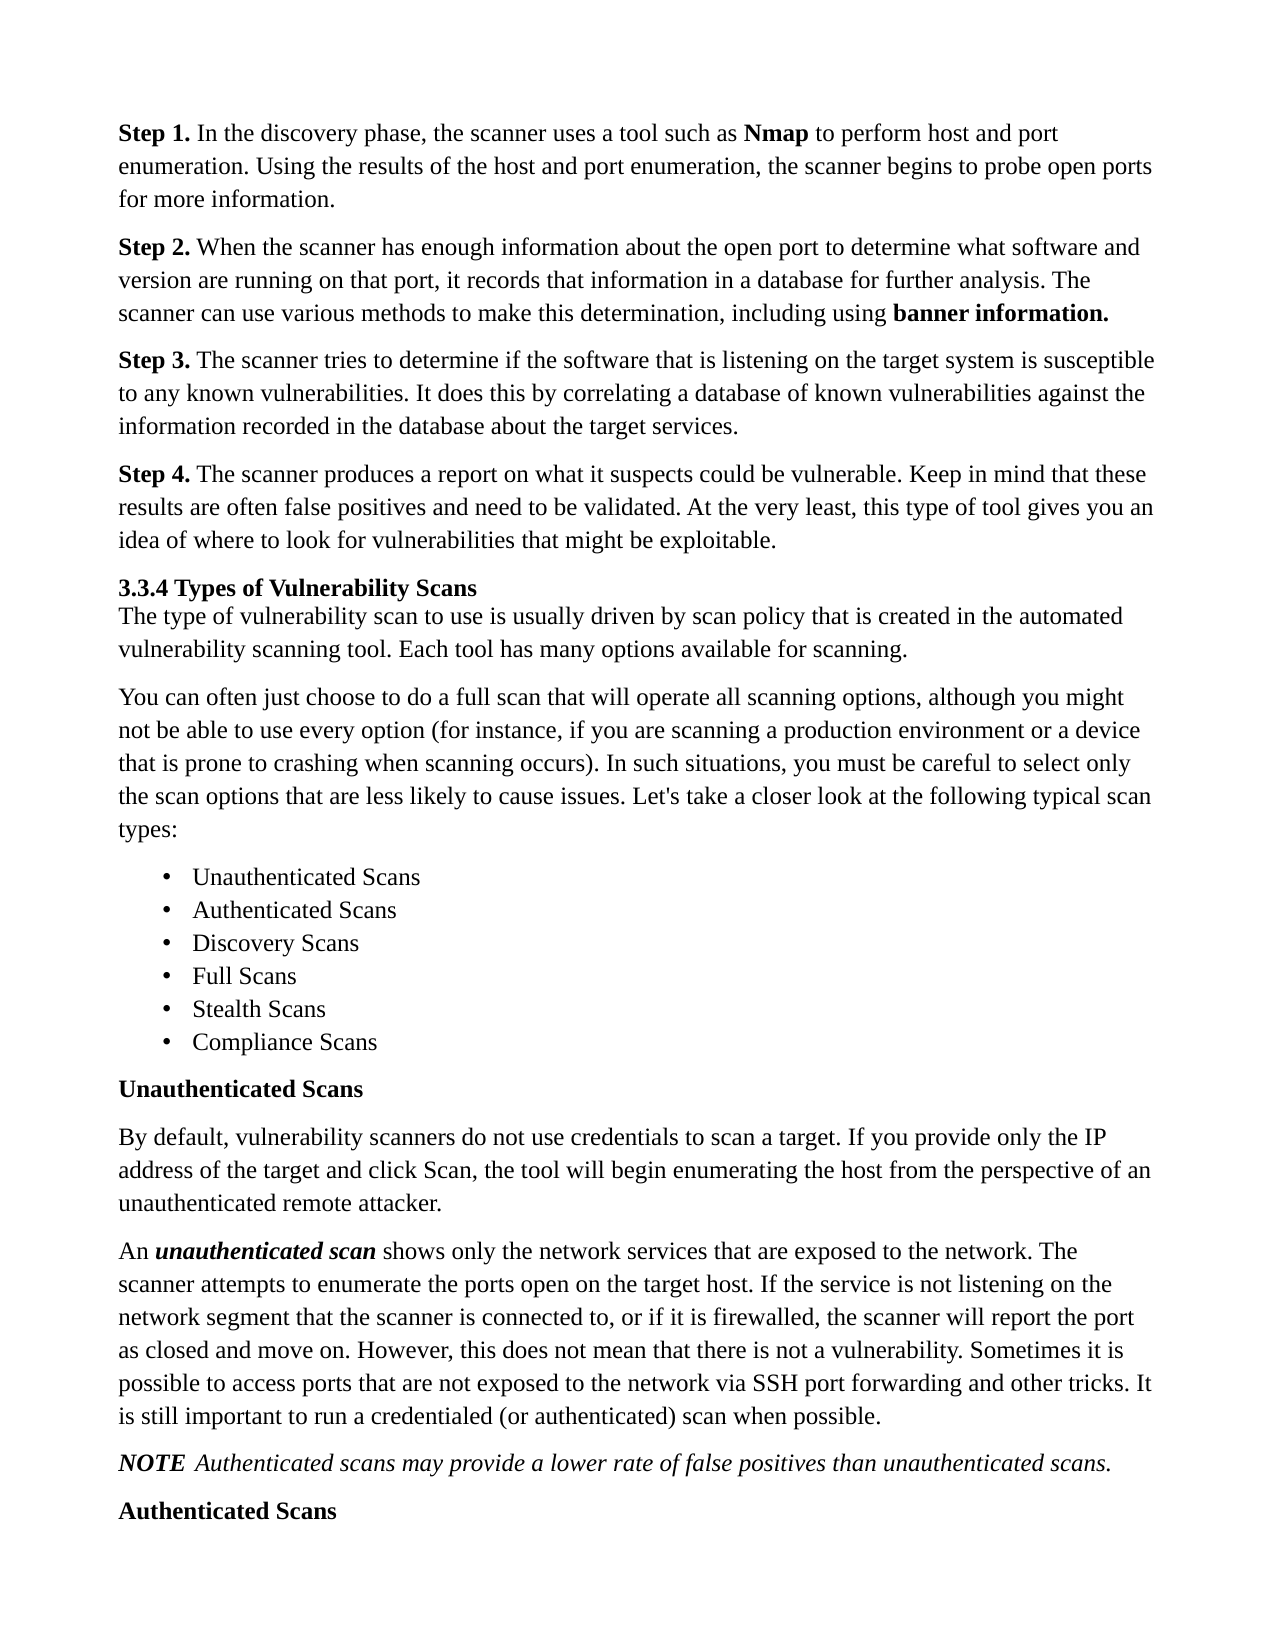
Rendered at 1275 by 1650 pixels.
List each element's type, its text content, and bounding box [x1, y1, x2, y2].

text Step 2. When the scanner has enough information about the open port to determine what software and version are running on that port, it records that information in a database for further analysis. The scanner can use various methods to make this determination, including using banner information. [118, 232, 1157, 327]
text An unauthenticated scan shows only the network services that are exposed to the network. The scanner attempts to enumerate the ports open on the target host. If the service is not listening on the network segment that the scanner is connected to, or if it is firewalled, the scanner will report the port as closed and move on. However, this does not mean that there is not a vulnerability. Sometimes it is possible to access ports that are not exposed to the network via SSH port forwarding and other tricks. It is still important to run a credentialed (or authenticated) scan when possible. [118, 1236, 1157, 1429]
text Authenticated Scans [118, 1496, 1157, 1525]
text The type of vulnerability scan to use is usually driven by scan policy that is created in the automated vulnerability scanning tool. Each tool has many options available for scanning. [118, 601, 1157, 663]
list Compliance Scans [162, 1027, 1157, 1056]
list Unauthenticated Scans [162, 862, 1157, 891]
list Stealth Scans [162, 994, 1157, 1023]
text Step 3. The scanner tries to determine if the software that is listening on the target system is susceptible to any known vulnerabilities. It does this by correlating a database of known vulnerabilities against the information recorded in the database about the target services. [118, 345, 1157, 440]
text Unauthenticated Scans [118, 1074, 1157, 1103]
text By default, vulnerability scanners do not use credentials to scan a target. If you provide only the IP address of the target and click Scan, the tool will begin enumerating the host from the perspective of an unauthenticated remote attacker. [118, 1122, 1157, 1217]
text Step 4. The scanner produces a report on what it suspects could be vulnerable. Keep in mind that these results are often false positives and need to be validated. At the very least, this type of tool gives you an idea of where to look for vulnerabilities that might be exploitable. [118, 459, 1157, 554]
list Authenticated Scans [162, 895, 1157, 923]
text 3.3.4 Types of Vulnerability Scans [118, 573, 1157, 601]
list Discovery Scans [162, 928, 1157, 957]
list Full Scans [162, 961, 1157, 989]
text You can often just choose to do a full scan that will operate all scanning options, although you might not be able to use every option (for instance, if you are scanning a production environment or a device that is prone to crashing when scanning occurs). In such situations, you must be careful to select only the scan options that are less likely to cause issues. Let's take a closer look at the following typical scan types: [118, 682, 1157, 843]
text NOTE Authenticated scans may provide a lower rate of false positives than unauthenticated scans. [118, 1448, 1157, 1477]
text Step 1. In the discovery phase, the scanner uses a tool such as Nmap to perform host and port enumeration. Using the results of the host and port enumeration, the scanner begins to probe open ports for more information. [118, 118, 1157, 213]
